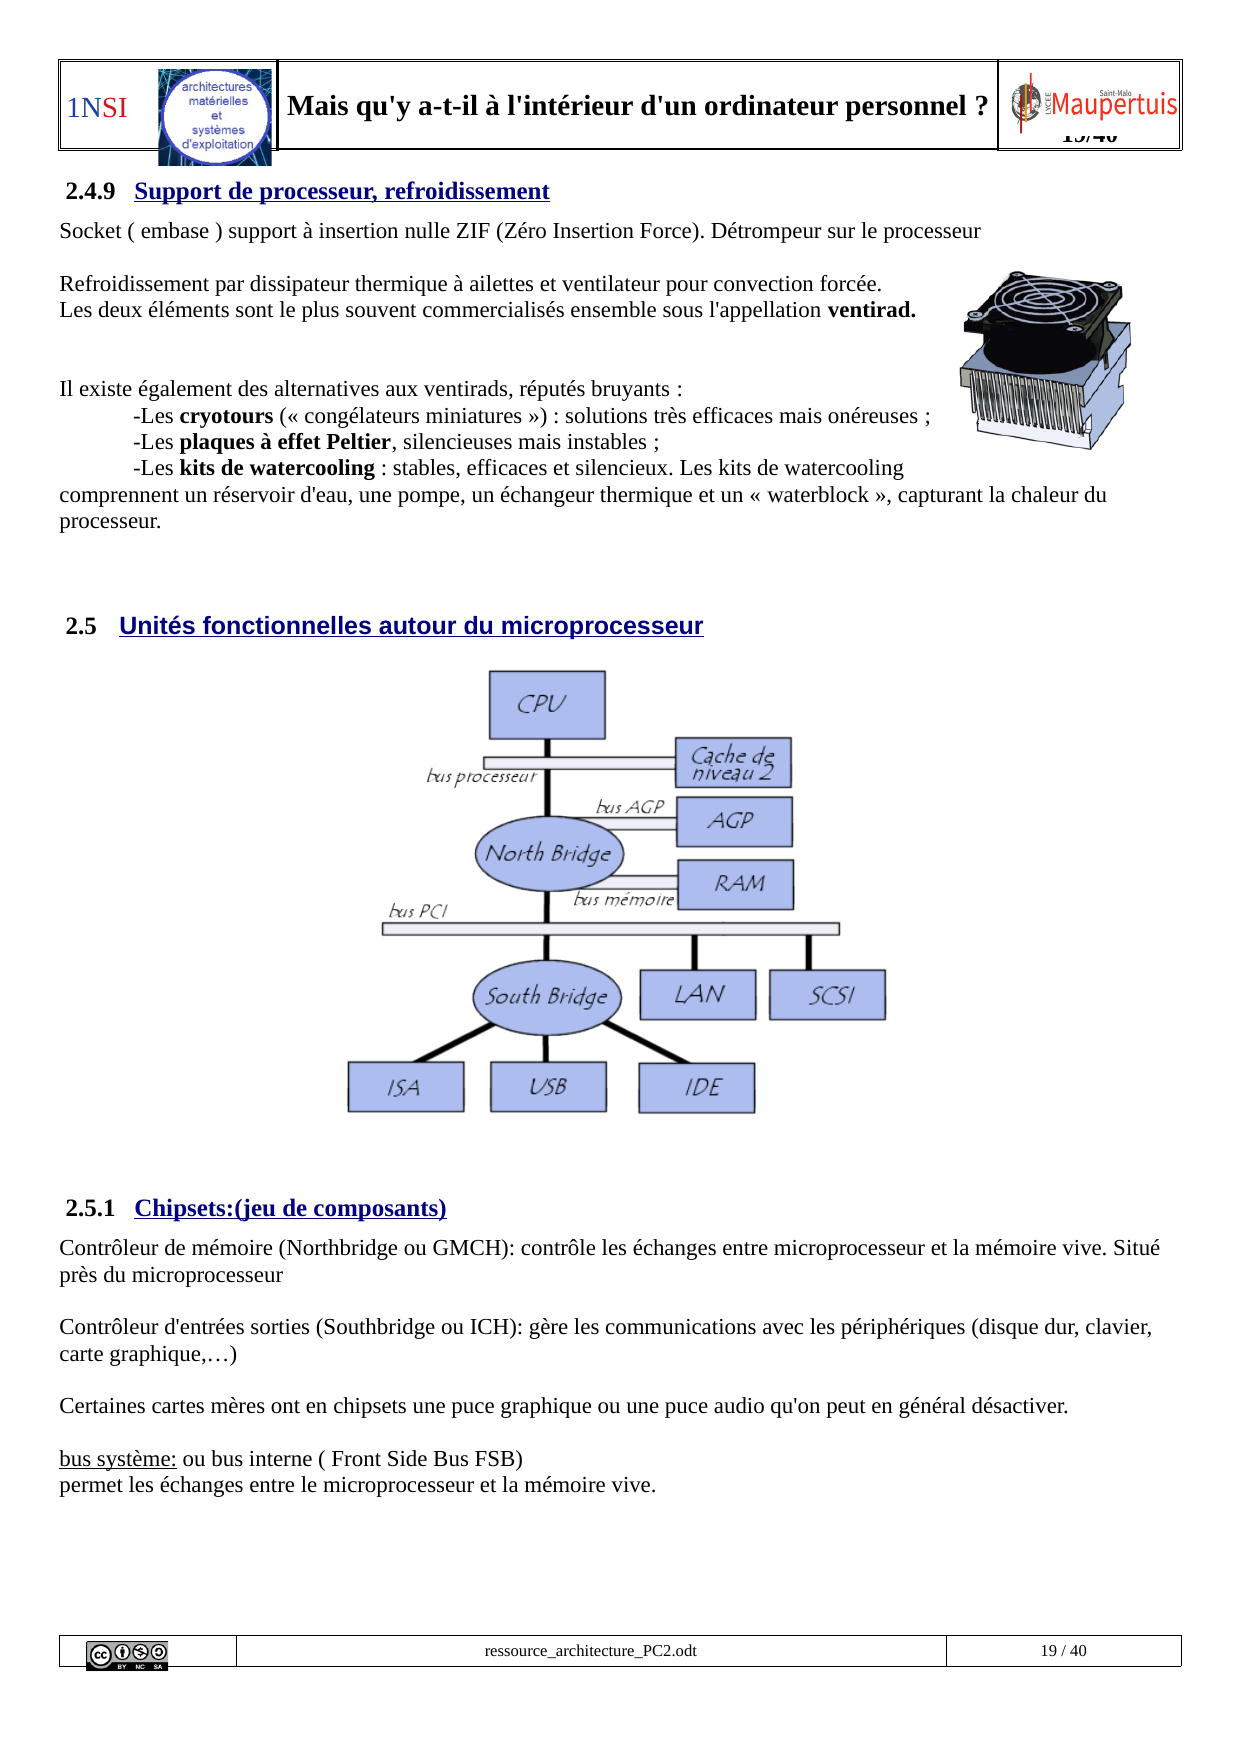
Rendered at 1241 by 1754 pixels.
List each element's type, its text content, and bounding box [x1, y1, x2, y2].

text Socket ( embase ) support à insertion nulle ZIF (Zéro Insertion Force). Détrompeur sur le processeur [59, 217, 1181, 243]
text Refroidissement par dissipateur thermique à ailettes et ventilateur pour convection forcée. [59, 270, 931, 296]
text Contrôleur de mémoire (Northbridge ou GMCH): contrôle les échanges entre microprocesseur et la mémoire vive. Situé près du microprocesseur [59, 1234, 1181, 1287]
picture [158, 69, 272, 166]
text Contrôleur d'entrées sorties (Southbridge ou ICH): gère les communications avec les périphériques (disque dur, clavier, carte graphique,…) [59, 1313, 1181, 1366]
text permet les échanges entre le microprocesseur et la mémoire vive. [59, 1471, 1181, 1498]
text Les deux éléments sont le plus souvent commercialisés ensemble sous l'appellation ventirad. [59, 296, 931, 323]
text -Les plaques à effet Peltier, silencieuses mais instables ; [59, 428, 931, 454]
text Il existe également des alternatives aux ventirads, réputés bruyants : [59, 375, 931, 402]
picture [931, 262, 1156, 460]
picture [86, 1641, 169, 1672]
text -Les kits de watercooling : stables, efficaces et silencieux. Les kits de watercooling comprennent un réservoir d'eau, une pompe, un échangeur thermique et un « waterblock », capturant la chaleur du processeur. [59, 454, 1181, 533]
subtitle Support de processeur, refroidissement [59, 176, 1181, 205]
text bus système: ou bus interne ( Front Side Bus FSB) [59, 1445, 1181, 1471]
text -Les cryotours (« congélateurs miniatures ») : solutions très efficaces mais onéreuses ; [59, 402, 931, 428]
picture [328, 666, 893, 1133]
picture [1011, 70, 1179, 136]
subtitle Chipsets:(jeu de composants) [59, 1193, 1181, 1222]
subtitle Unités fonctionnelles autour du microprocesseur [59, 611, 1181, 640]
text Certaines cartes mères ont en chipsets une puce graphique ou une puce audio qu'on peut en général désactiver. [59, 1392, 1181, 1419]
